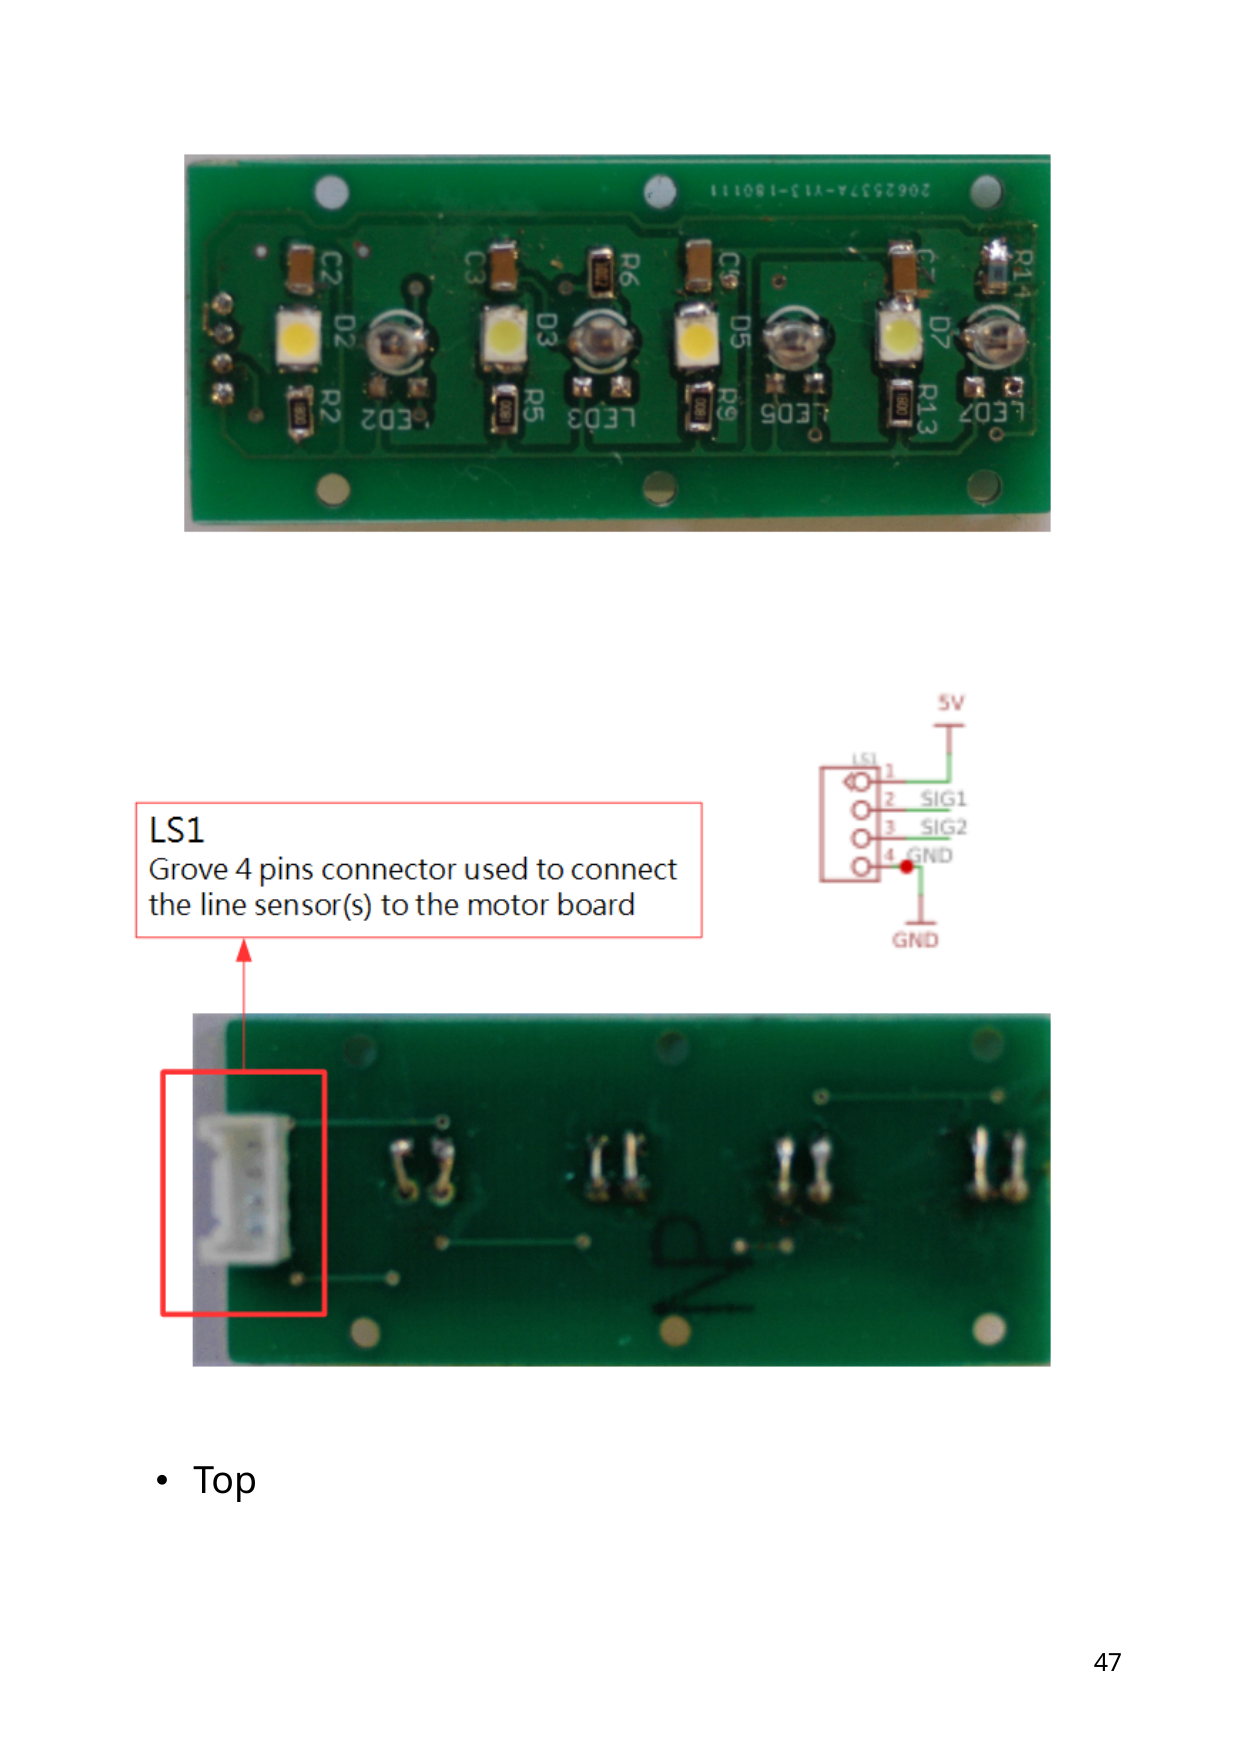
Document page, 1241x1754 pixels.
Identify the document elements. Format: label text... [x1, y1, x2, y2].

list Top [156, 1453, 1122, 1504]
picture [59, 109, 1182, 1391]
